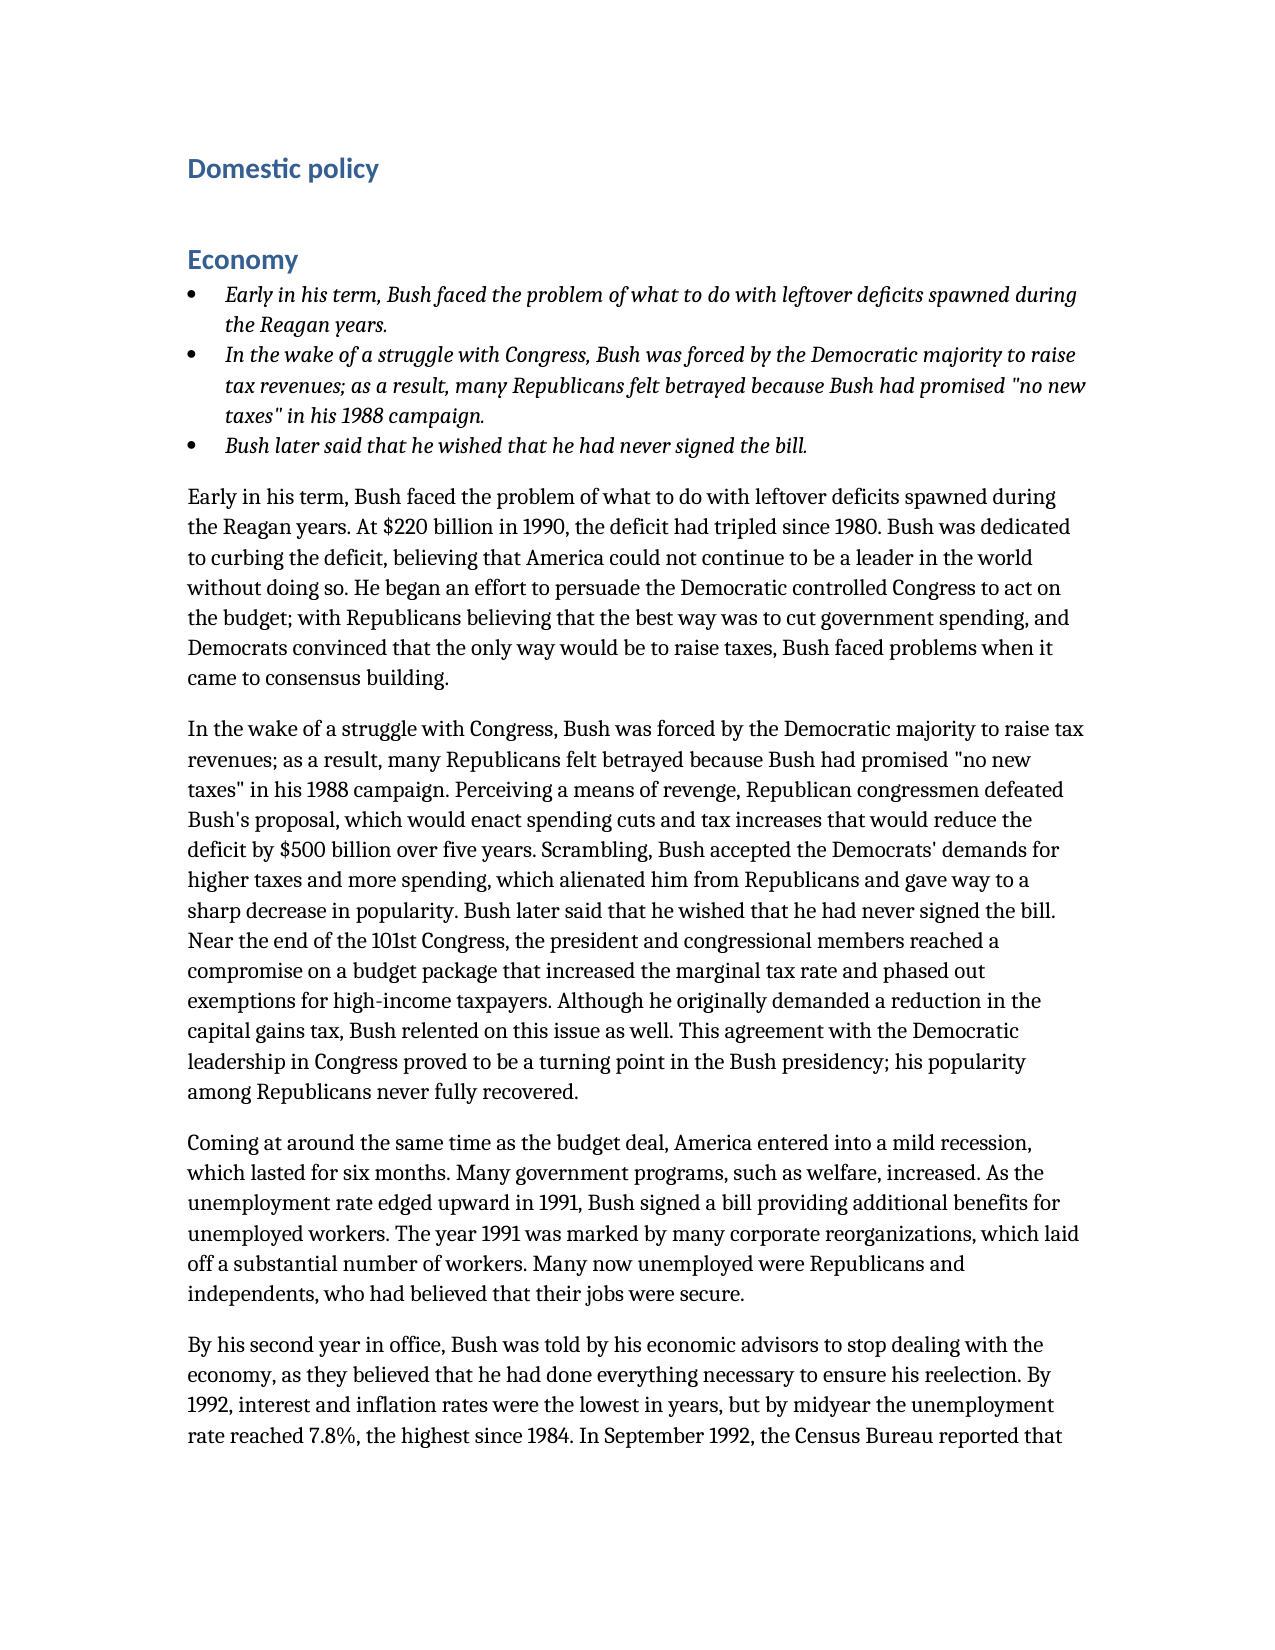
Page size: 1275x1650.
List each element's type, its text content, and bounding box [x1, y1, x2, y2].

text In the wake of a struggle with Congress, Bush was forced by the Democratic majority to raise tax revenues; as a result, many Republicans felt betrayed because Bush had promised "no new taxes" in his 1988 campaign. Perceiving a means of revenge, Republican congressmen defeated Bush's proposal, which would enact spending cuts and tax increases that would reduce the deficit by $500 billion over five years. Scrambling, Bush accepted the Democrats' demands for higher taxes and more spending, which alienated him from Republicans and gave way to a sharp decrease in popularity. Bush later said that he wished that he had never signed the bill. Near the end of the 101st Congress, the president and congressional members reached a compromise on a budget package that increased the marginal tax rate and phased out exemptions for high-income taxpayers. Although he originally demanded a reduction in the capital gains tax, Bush relented on this issue as well. This agreement with the Democratic leadership in Congress proved to be a turning point in the Bush presidency; his popularity among Republicans never fully recovered. [187, 716, 1087, 1105]
text By his second year in office, Bush was told by his economic advisors to stop dealing with the economy, as they believed that he had done everything necessary to ensure his reelection. By 1992, interest and inflation rates were the lowest in years, but by midyear the unemployment rate reached 7.8%, the highest since 1984. In September 1992, the Census Bureau reported that [187, 1332, 1087, 1449]
list In the wake of a struggle with Congress, Bush was forced by the Democratic majority to raise tax revenues; as a result, many Republicans felt betrayed because Bush had promised "no new taxes" in his 1988 campaign. [187, 342, 1087, 429]
subtitle Economy [187, 241, 1087, 277]
subtitle Domestic policy [187, 150, 1087, 186]
list Early in his term, Bush faced the problem of what to do with leftover deficits spawned during the Reagan years. [187, 282, 1087, 338]
text Coming at around the same time as the budget deal, America entered into a mild recession, which lasted for six months. Many government programs, such as welfare, increased. As the unemployment rate edged upward in 1991, Bush signed a bill providing additional benefits for unemployed workers. The year 1991 was marked by many corporate reorganizations, which laid off a substantial number of workers. Many now unemployed were Republicans and independents, who had believed that their jobs were secure. [187, 1130, 1087, 1307]
text Early in his term, Bush faced the problem of what to do with leftover deficits spawned during the Reagan years. At $220 billion in 1990, the deficit had tripled since 1980. Bush was dedicated to curbing the deficit, believing that America could not continue to be a leader in the world without doing so. He began an effort to persuade the Democratic controlled Congress to act on the budget; with Republicans believing that the best way was to cut government spending, and Democrats convinced that the only way would be to raise taxes, Bush faced problems when it came to consensus building. [187, 484, 1087, 692]
list Bush later said that he wished that he had never signed the bill. [187, 433, 1087, 459]
